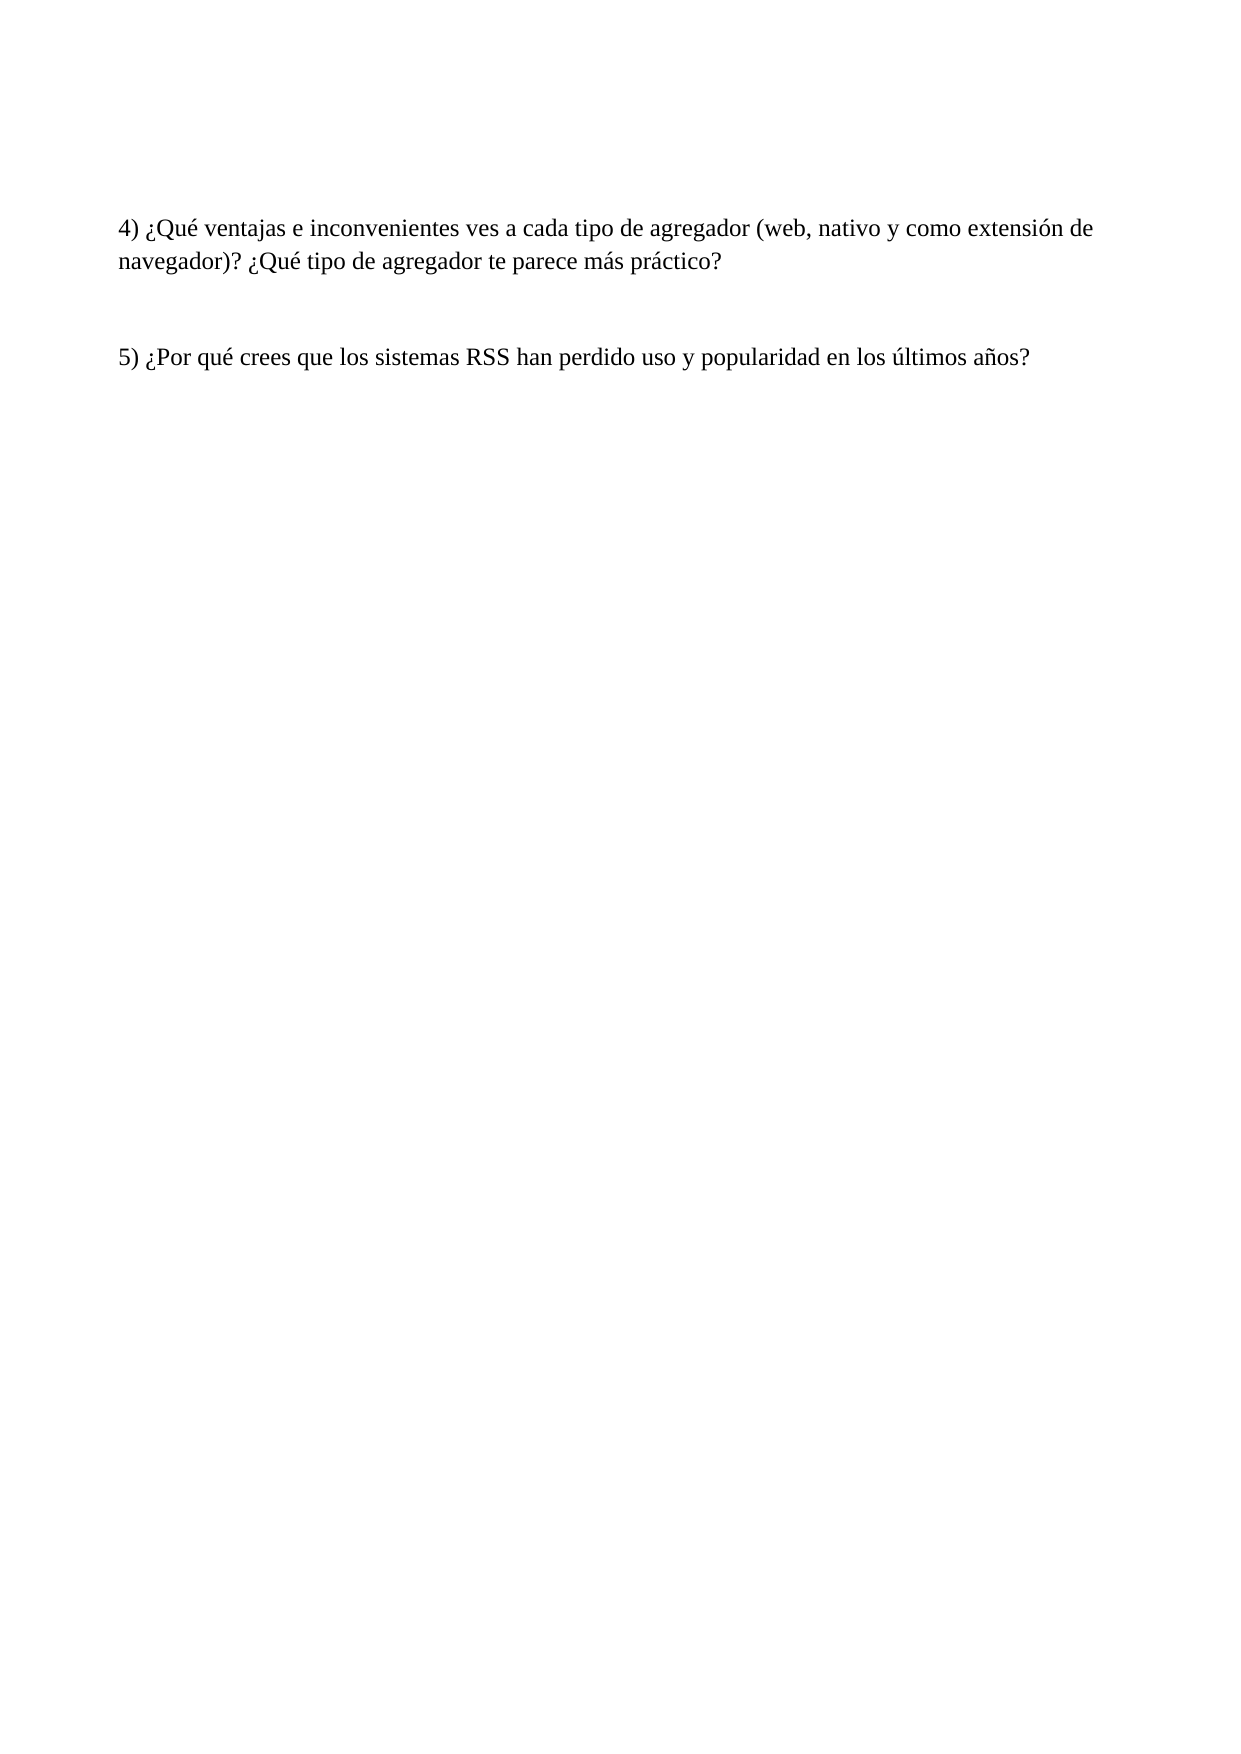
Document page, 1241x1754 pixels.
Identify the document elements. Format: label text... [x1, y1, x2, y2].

text 4) ¿Qué ventajas e inconvenientes ves a cada tipo de agregador (web, nativo y como extensión de navegador)? ¿Qué tipo de agregador te parece más práctico? [118, 213, 1122, 275]
text 5) ¿Por qué crees que los sistemas RSS han perdido uso y popularidad en los últimos años? [118, 342, 1122, 370]
